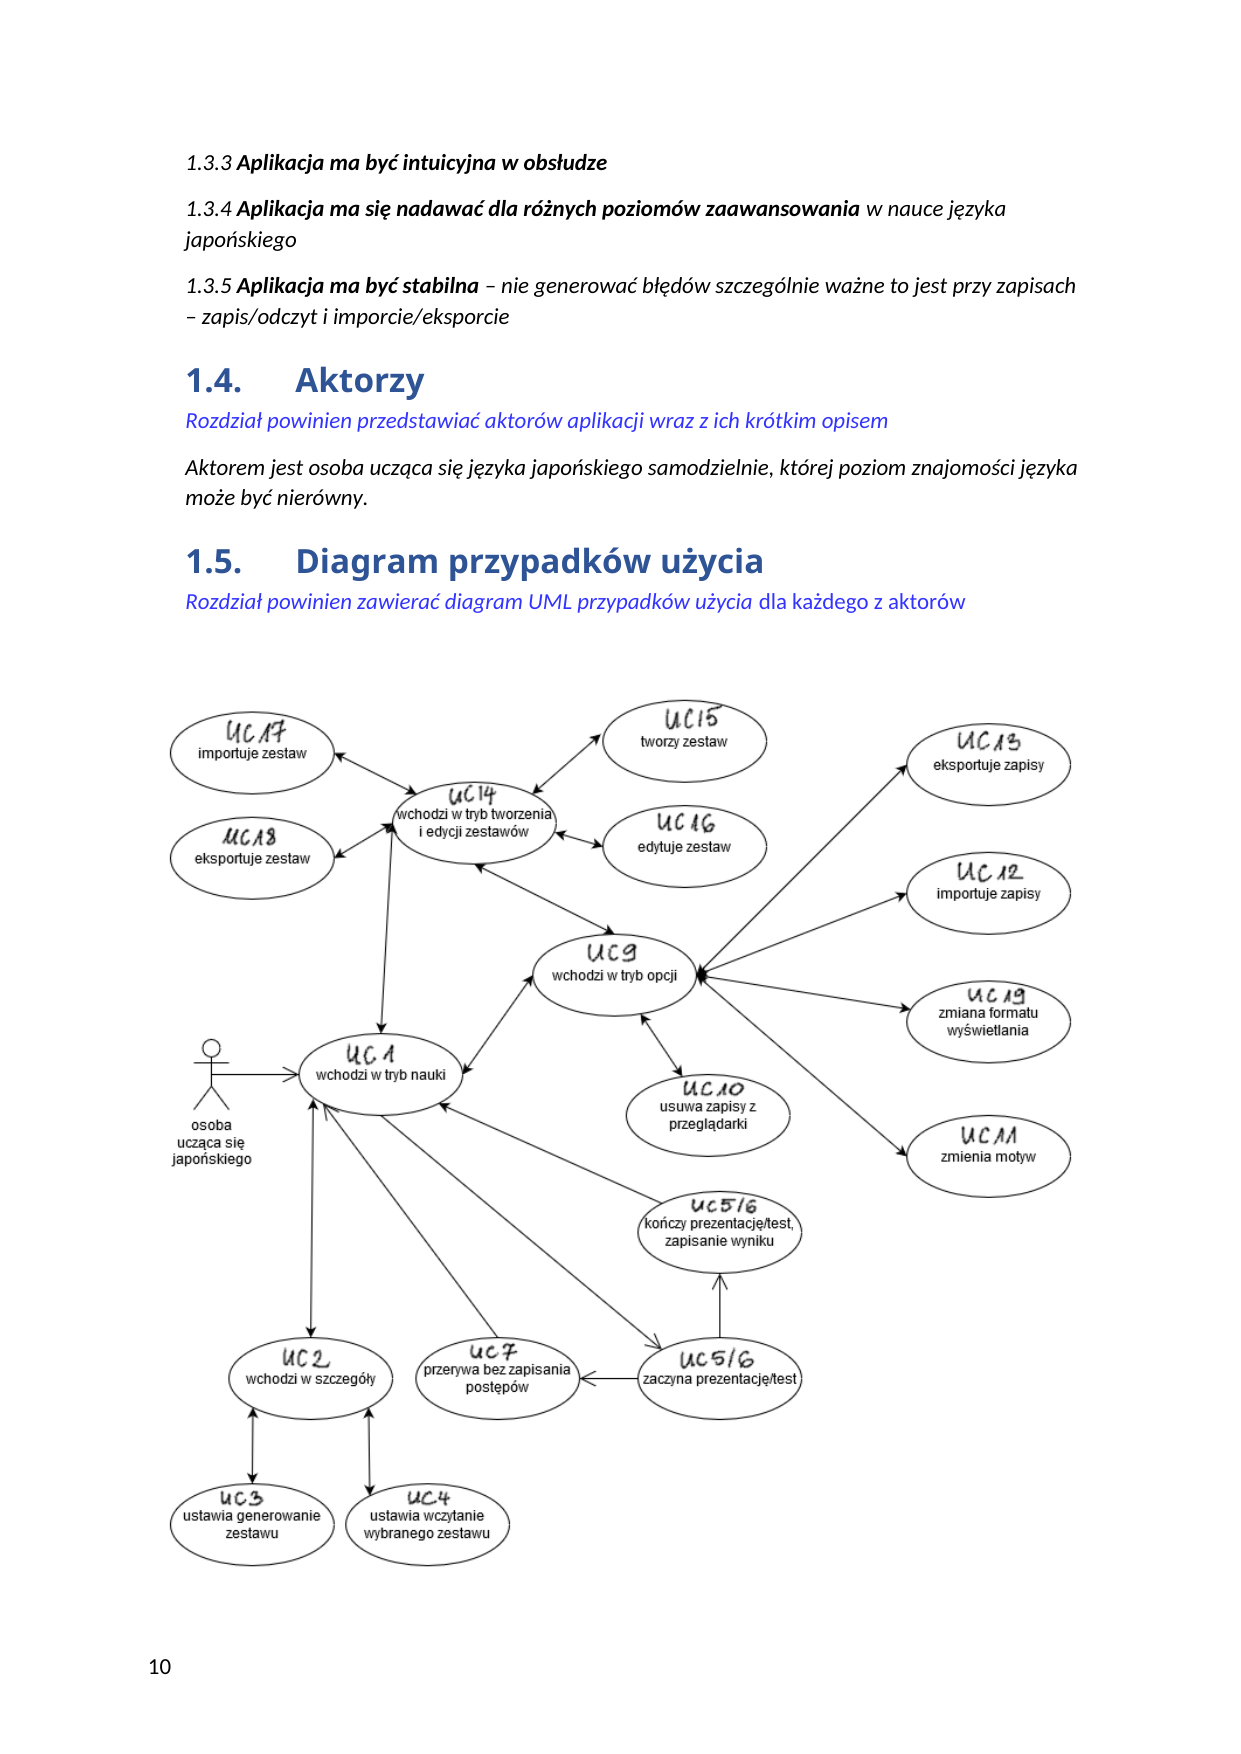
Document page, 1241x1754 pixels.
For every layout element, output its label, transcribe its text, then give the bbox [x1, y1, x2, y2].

text 1.3.5 Aplikacja ma być stabilna – nie generować błędów szczególnie ważne to jest przy zapisach – zapis/odczyt i imporcie/eksporcie [185, 272, 1093, 330]
text Aktorem jest osoba ucząca się języka japońskiego samodzielnie, której poziom znajomości języka może być nierówny. [185, 453, 1093, 511]
picture [156, 681, 1084, 1578]
text Rozdział powinien przedstawiać aktorów aplikacji wraz z ich krótkim opisem [185, 406, 1093, 434]
text Rozdział powinien zawierać diagram UML przypadków użycia dla każdego z aktorów [185, 587, 1093, 615]
text 1.3.3 Aplikacja ma być intuicyjna w obsłudze [185, 148, 1093, 176]
text 1.3.4 Aplikacja ma się nadawać dla różnych poziomów zaawansowania w nauce języka japońskiego [185, 194, 1093, 253]
subtitle Diagram przypadków użycia [185, 538, 1093, 584]
subtitle Aktorzy [185, 357, 1093, 402]
